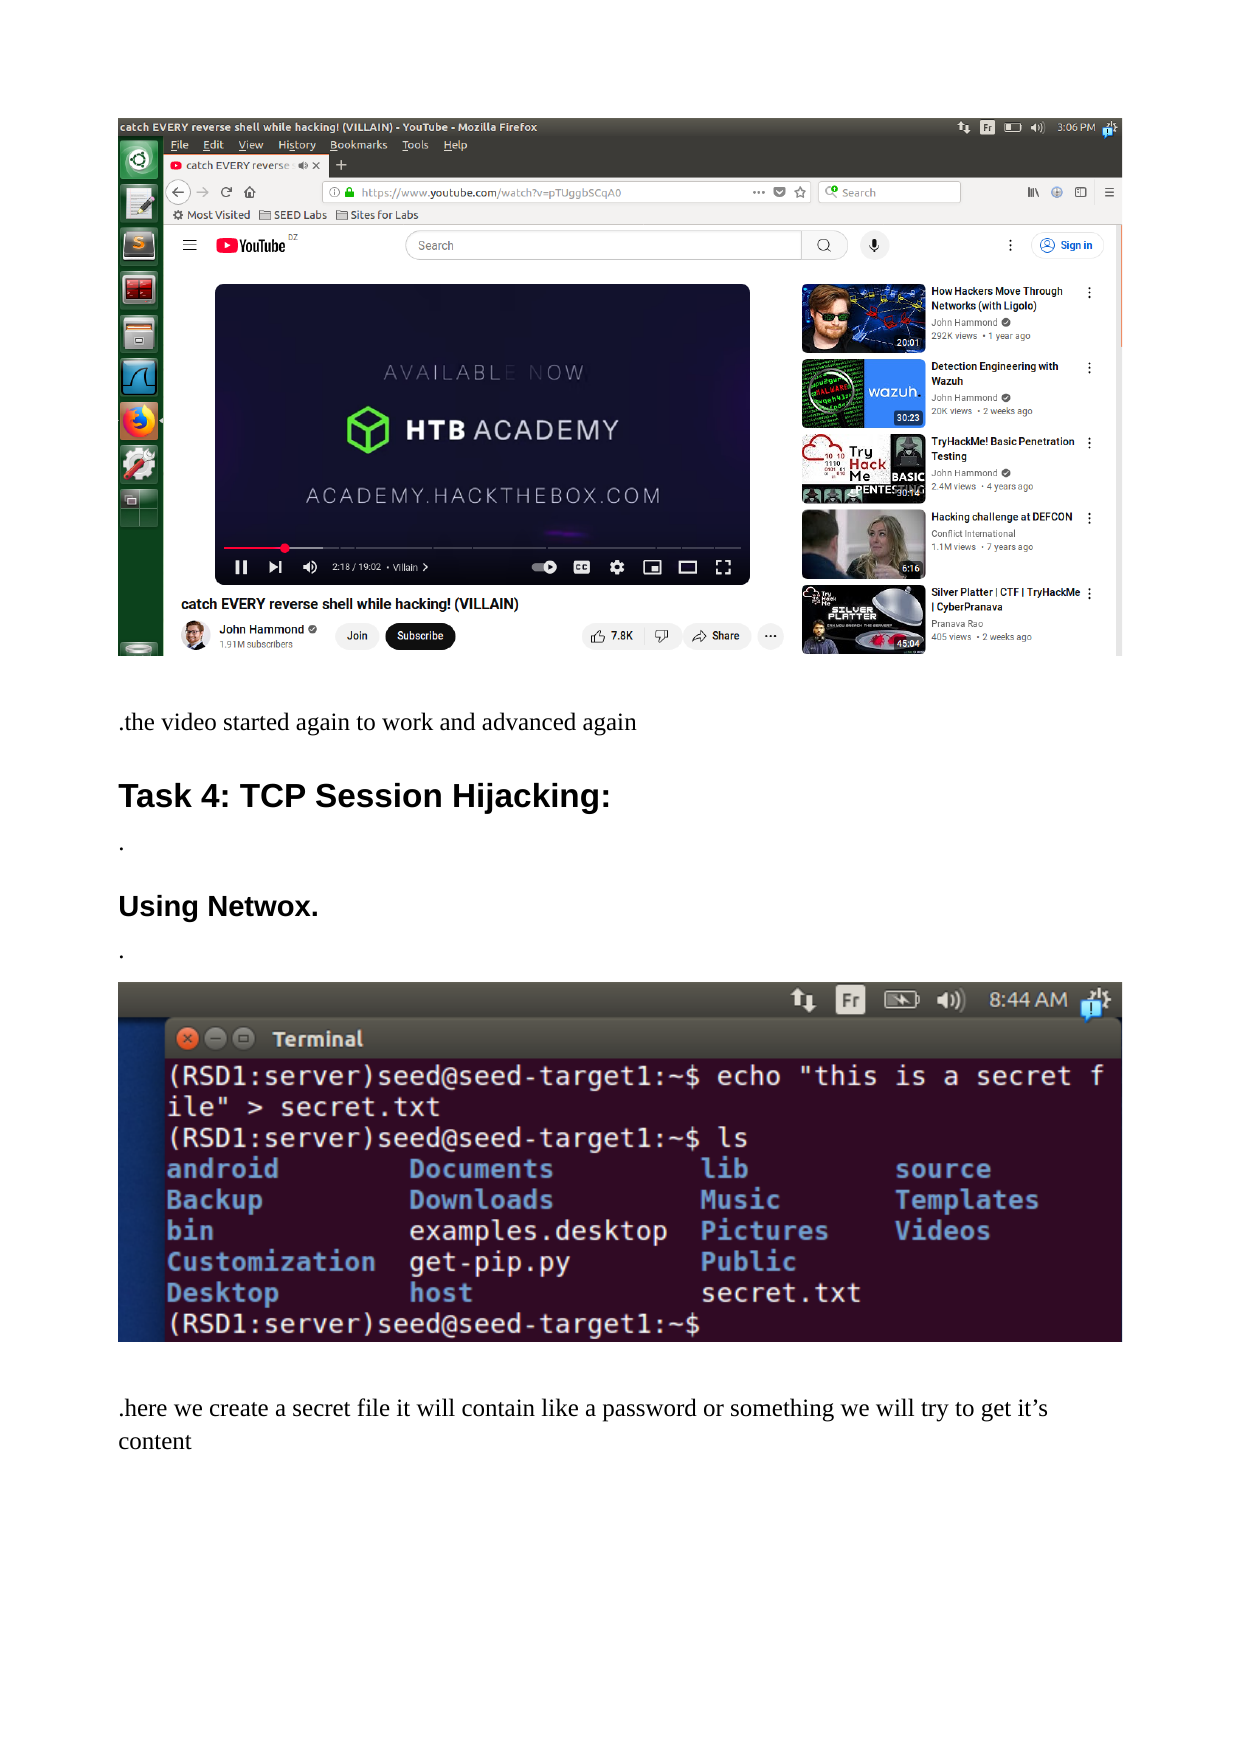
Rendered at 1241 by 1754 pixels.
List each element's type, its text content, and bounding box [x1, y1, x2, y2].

subtitle Using Netwox. [118, 889, 1122, 922]
text . [118, 935, 1122, 964]
text .here we create a secret file it will contain like a password or something we will try to get it’s content [118, 1393, 1122, 1455]
picture [118, 118, 1123, 656]
picture [118, 982, 1123, 1342]
text . [118, 827, 1122, 855]
text .the video started again to work and advanced again [118, 707, 1122, 736]
subtitle Task 4: TCP Session Hijacking: [118, 776, 1122, 814]
